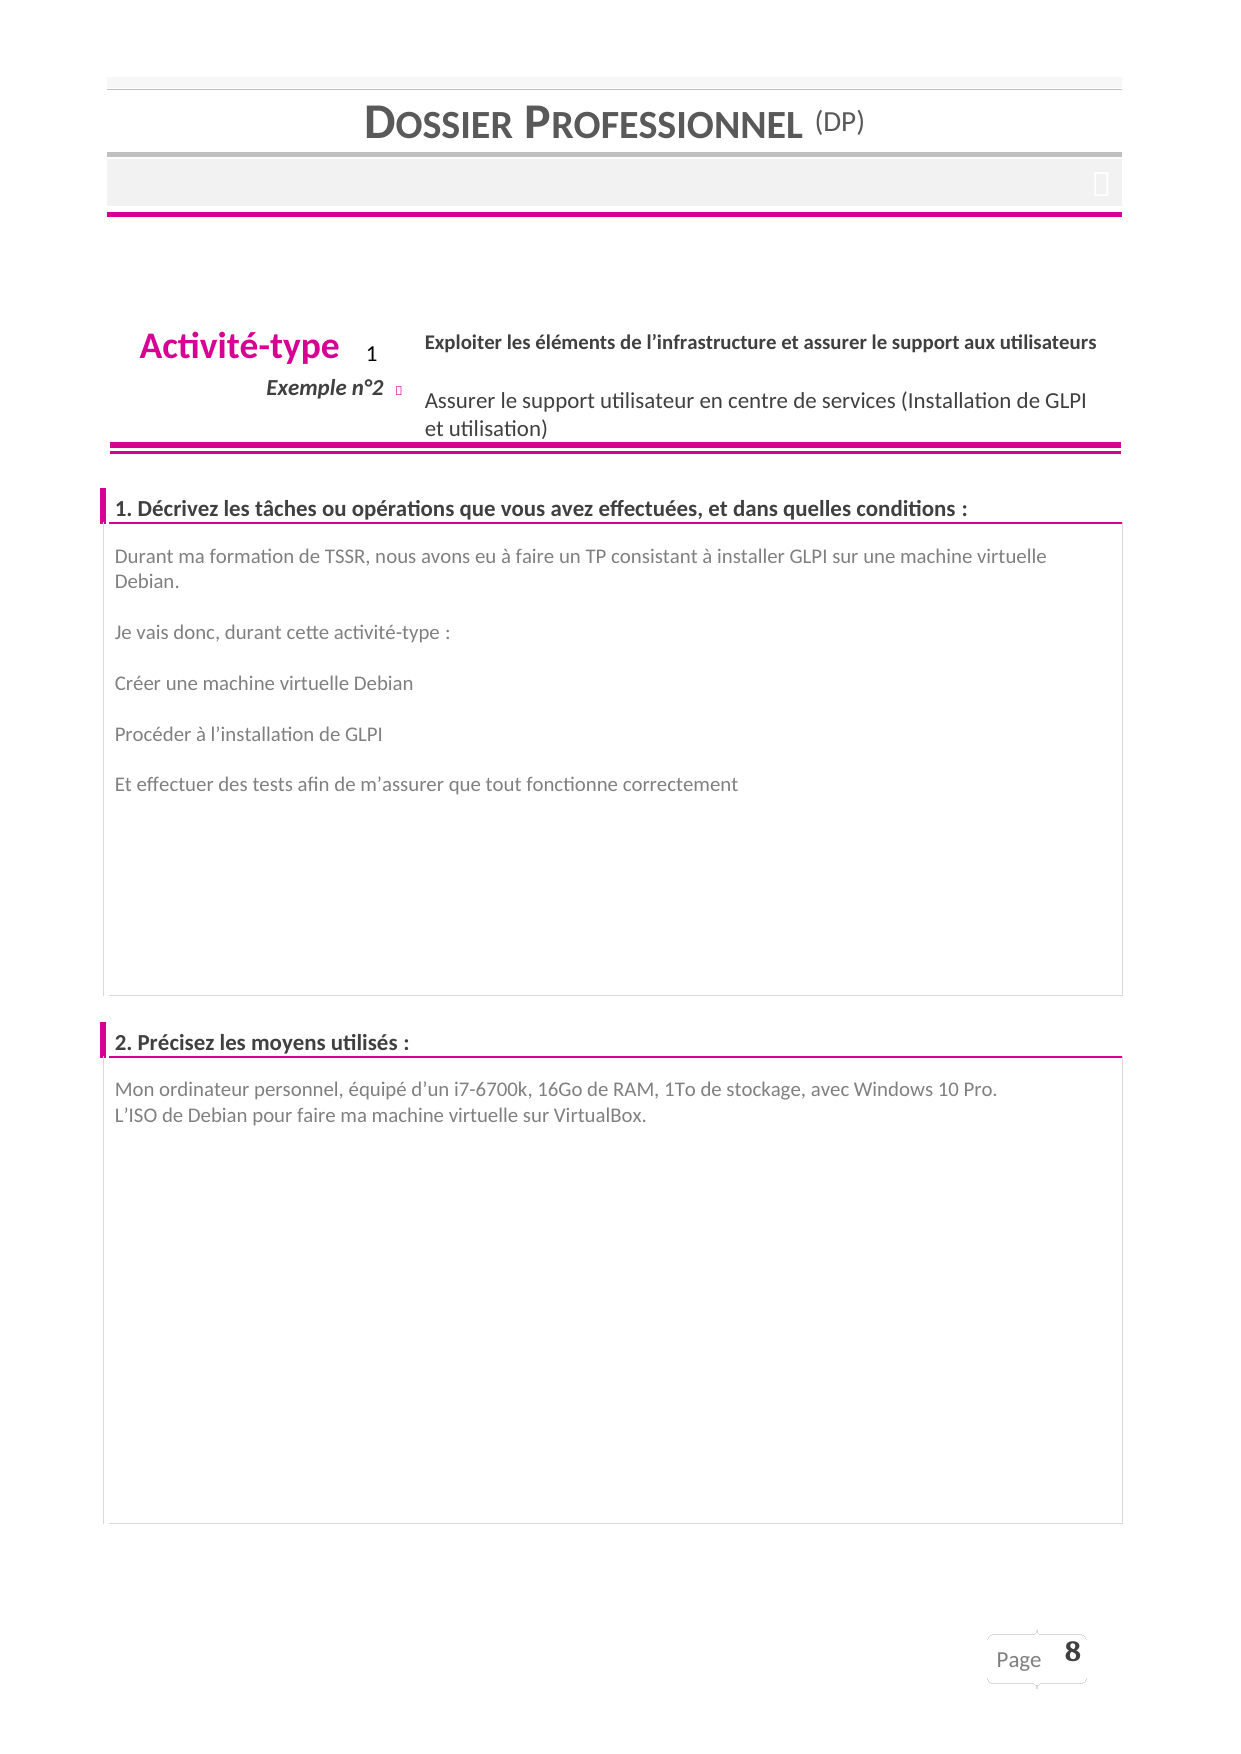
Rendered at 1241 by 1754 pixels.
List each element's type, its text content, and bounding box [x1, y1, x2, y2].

table_header [354, 245, 413, 316]
table_header [413, 245, 1122, 316]
table_cell 1. Décrivez les tâches ou opérations que vous avez effectuées, et dans quelles conditions : [106, 488, 1122, 522]
table_header [103, 245, 354, 316]
table_cell Mon ordinateur personnel, équipé d’un i7-6700k, 16Go de RAM, 1To de stockage, avec Windows 10 Pro. L’ISO de Debian pour faire ma machine virtuelle sur VirtualBox. [104, 1056, 1122, 1522]
table_cell Activité-type [103, 316, 354, 367]
table_cell Exemple n°2  [103, 368, 413, 442]
table_cell [413, 442, 1122, 488]
table_cell 1 [354, 316, 413, 367]
table_cell 2. Précisez les moyens utilisés : [106, 1022, 1122, 1056]
table_cell Durant ma formation de TSSR, nous avons eu à faire un TP consistant à installer GLPI sur une machine virtuelle Debian. Je vais donc, durant cette activité-type : Créer une machine virtuelle Debian Procéder à l’installation de GLPI Et effectuer des tests afin de m’assurer que tout fonctionne correctement [104, 522, 1122, 995]
table_cell [103, 442, 413, 488]
table_cell [103, 1523, 1122, 1586]
table_cell Exploiter les éléments de l’infrastructure et assurer le support aux utilisateurs [413, 316, 1122, 367]
table_cell [103, 995, 1122, 1022]
table_cell Assurer le support utilisateur en centre de services (Installation de GLPI et utilisation) [413, 368, 1122, 442]
